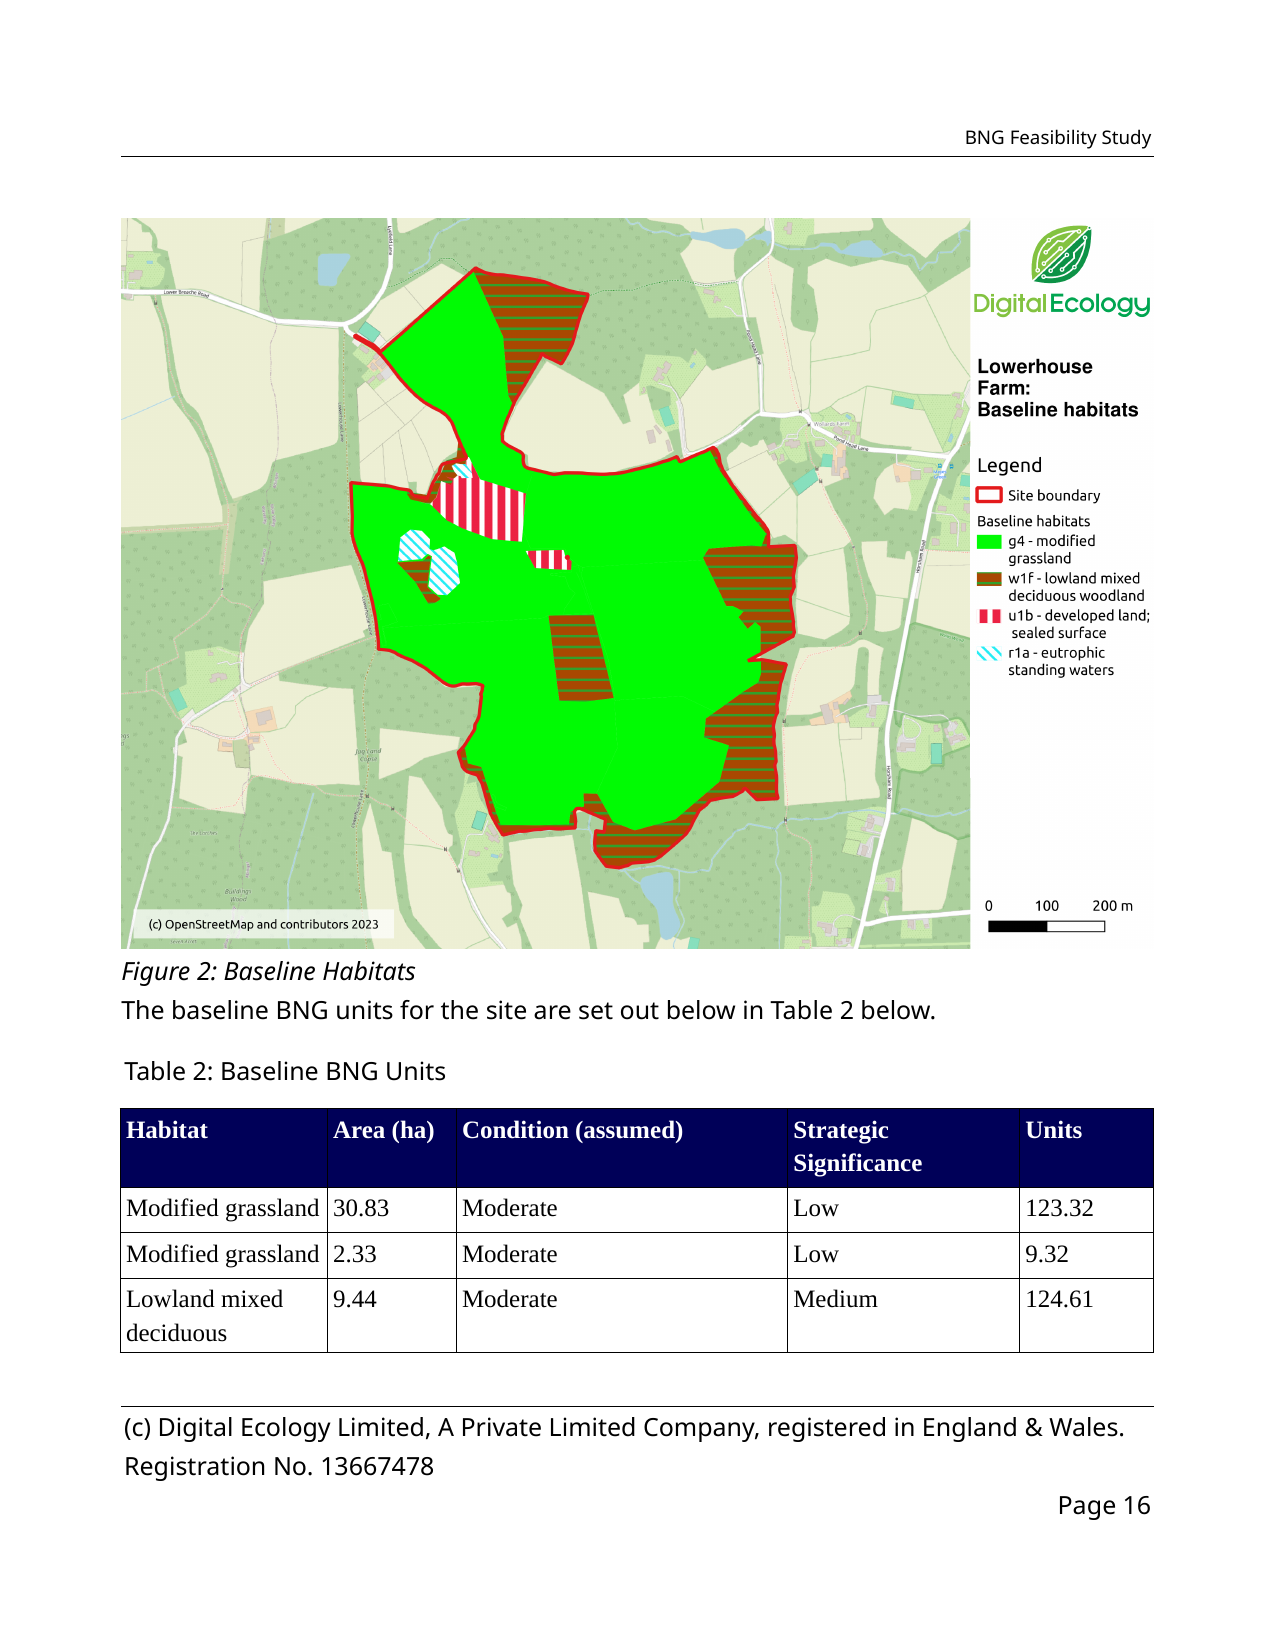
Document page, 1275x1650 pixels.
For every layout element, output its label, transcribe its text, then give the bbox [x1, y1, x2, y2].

table_cell 124.61 [1020, 1279, 1153, 1352]
table_cell 9.44 [328, 1279, 456, 1352]
table_cell Moderate [457, 1279, 787, 1352]
text Figure 2: Baseline Habitats [121, 949, 1154, 988]
table_header Units [1020, 1109, 1153, 1187]
table_header Condition (assumed) [457, 1109, 787, 1187]
text The baseline BNG units for the site are set out below in Table 2 below. [121, 988, 1154, 1027]
table_header Strategic Significance [788, 1109, 1019, 1187]
table_cell Medium [788, 1279, 1019, 1352]
table_cell 123.32 [1020, 1188, 1153, 1232]
table_cell Lowland mixed deciduous [121, 1279, 327, 1352]
table_cell Low [788, 1233, 1019, 1278]
table_cell 9.32 [1020, 1233, 1153, 1278]
table_cell Low [788, 1188, 1019, 1232]
picture [121, 218, 1154, 949]
text Table 2: Baseline BNG Units [121, 1051, 1154, 1091]
table_header Area (ha) [328, 1109, 456, 1187]
table_header Habitat [121, 1109, 327, 1187]
table_cell Moderate [457, 1233, 787, 1278]
table_cell 2.33 [328, 1233, 456, 1278]
table_cell Moderate [457, 1188, 787, 1232]
table_cell 30.83 [328, 1188, 456, 1232]
table_cell Modified grassland [121, 1188, 327, 1232]
table_cell Modified grassland [121, 1233, 327, 1278]
